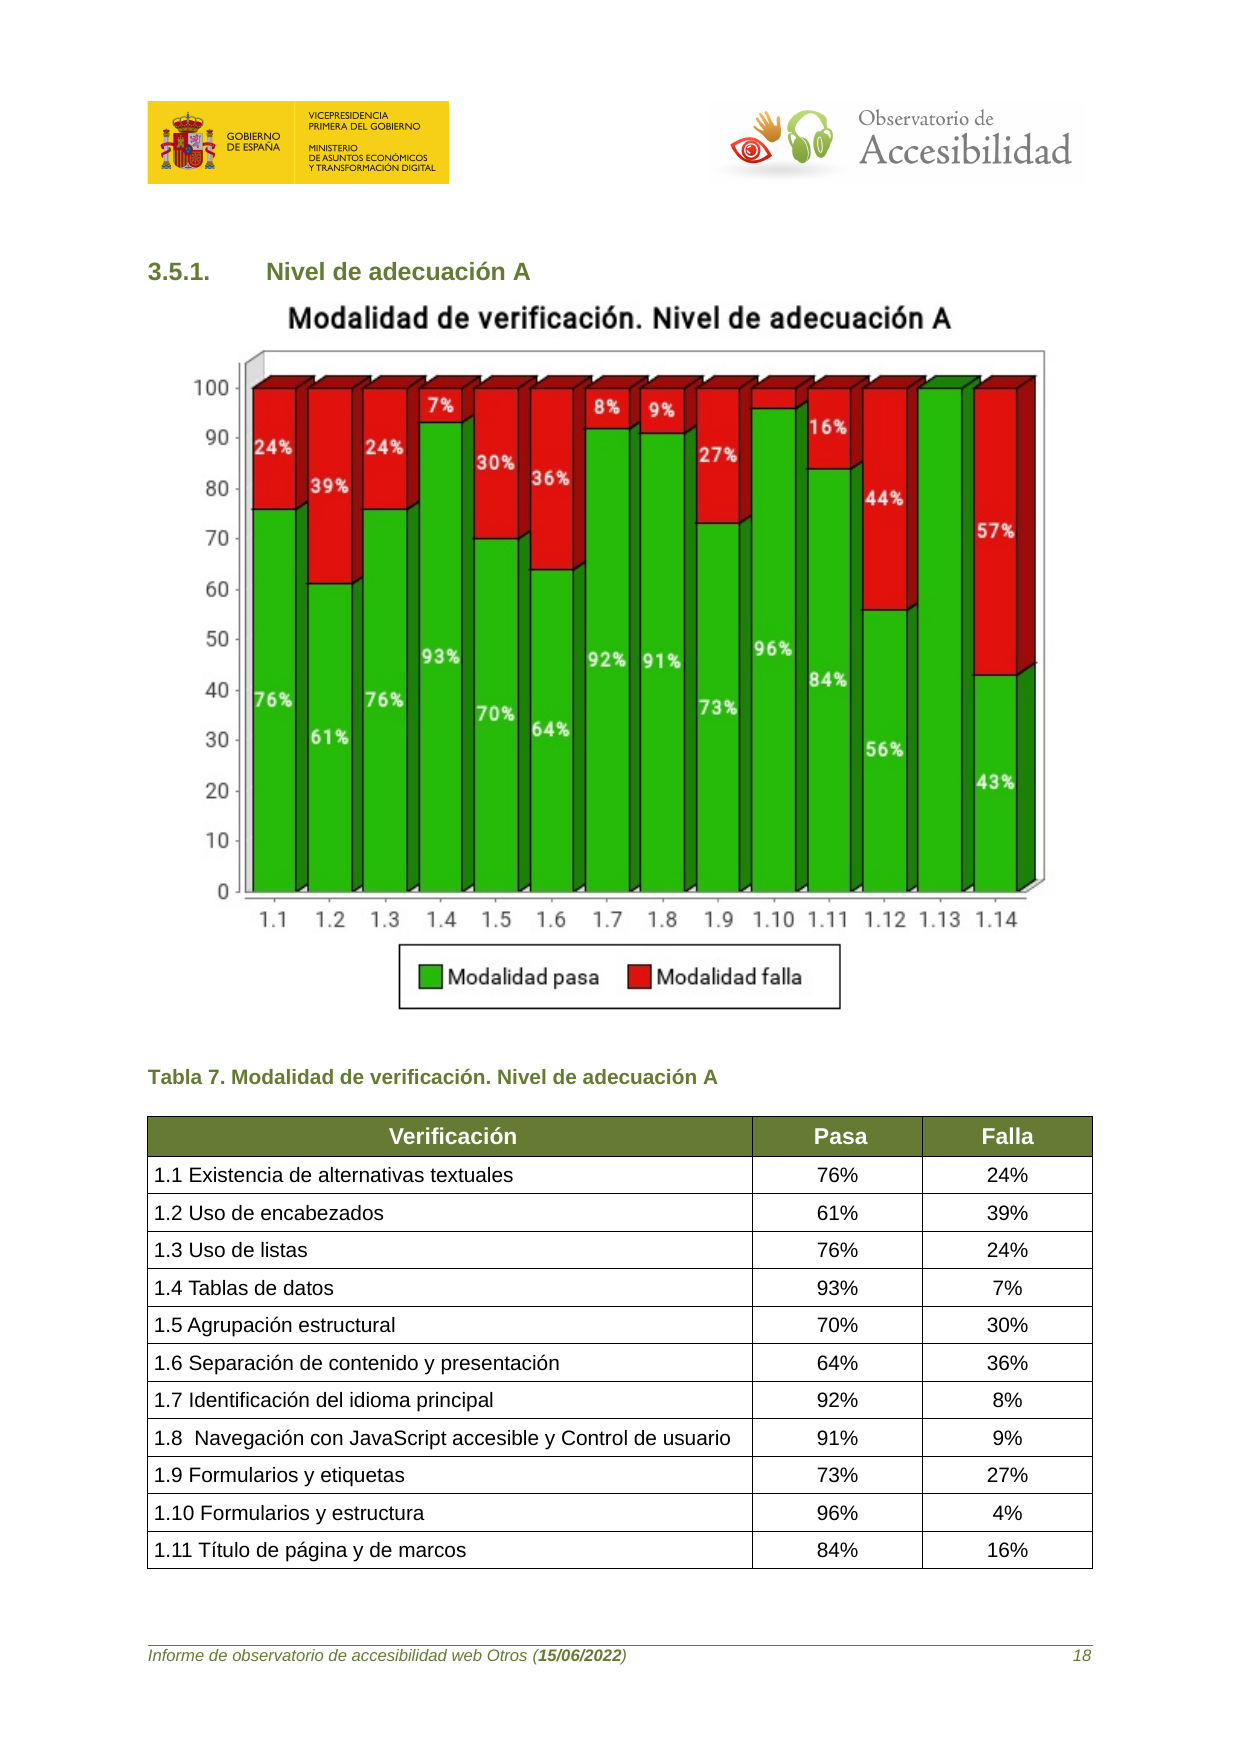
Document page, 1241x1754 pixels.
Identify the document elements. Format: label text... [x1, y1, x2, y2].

table_cell 76% [753, 1157, 922, 1193]
table_cell 96% [753, 1494, 922, 1531]
table_cell 1.11 Título de página y de marcos [148, 1532, 752, 1568]
table_header Verificación [148, 1117, 752, 1156]
table_cell 1.10 Formularios y estructura [148, 1494, 752, 1531]
table_cell 1.4 Tablas de datos [148, 1269, 752, 1306]
table_cell 27% [923, 1457, 1092, 1493]
table_cell 1.9 Formularios y etiquetas [148, 1457, 752, 1493]
table_cell 30% [923, 1307, 1092, 1343]
picture [147, 101, 450, 184]
table_cell 4% [923, 1494, 1092, 1531]
table_cell 92% [753, 1382, 922, 1418]
table_cell 93% [753, 1269, 922, 1306]
text Tabla 7. Modalidad de verificación. Nivel de adecuación A [148, 1064, 1092, 1088]
table_cell 9% [923, 1419, 1092, 1456]
table_cell 1.1 Existencia de alternativas textuales [148, 1157, 752, 1193]
table_cell 73% [753, 1457, 922, 1493]
table_cell 24% [923, 1232, 1092, 1268]
table_cell 1.2 Uso de encabezados [148, 1194, 752, 1231]
subtitle Nivel de adecuación A [148, 257, 1092, 286]
table_header Falla [923, 1117, 1092, 1156]
table_cell 16% [923, 1532, 1092, 1568]
table_cell 1.8 Navegación con JavaScript accesible y Control de usuario [148, 1419, 752, 1456]
picture [178, 301, 1062, 1011]
table_cell 76% [753, 1232, 922, 1268]
table_cell 91% [753, 1419, 922, 1456]
picture [710, 101, 1086, 184]
table_cell 7% [923, 1269, 1092, 1306]
table_cell 1.6 Separación de contenido y presentación [148, 1344, 752, 1381]
table_cell 64% [753, 1344, 922, 1381]
table_cell 1.3 Uso de listas [148, 1232, 752, 1268]
table_cell 1.7 Identificación del idioma principal [148, 1382, 752, 1418]
table_cell 70% [753, 1307, 922, 1343]
table_header Pasa [753, 1117, 922, 1156]
table_cell 1.5 Agrupación estructural [148, 1307, 752, 1343]
table_cell 39% [923, 1194, 1092, 1231]
table_cell 36% [923, 1344, 1092, 1381]
table_cell 8% [923, 1382, 1092, 1418]
table_cell 84% [753, 1532, 922, 1568]
table_cell 24% [923, 1157, 1092, 1193]
table_cell 61% [753, 1194, 922, 1231]
